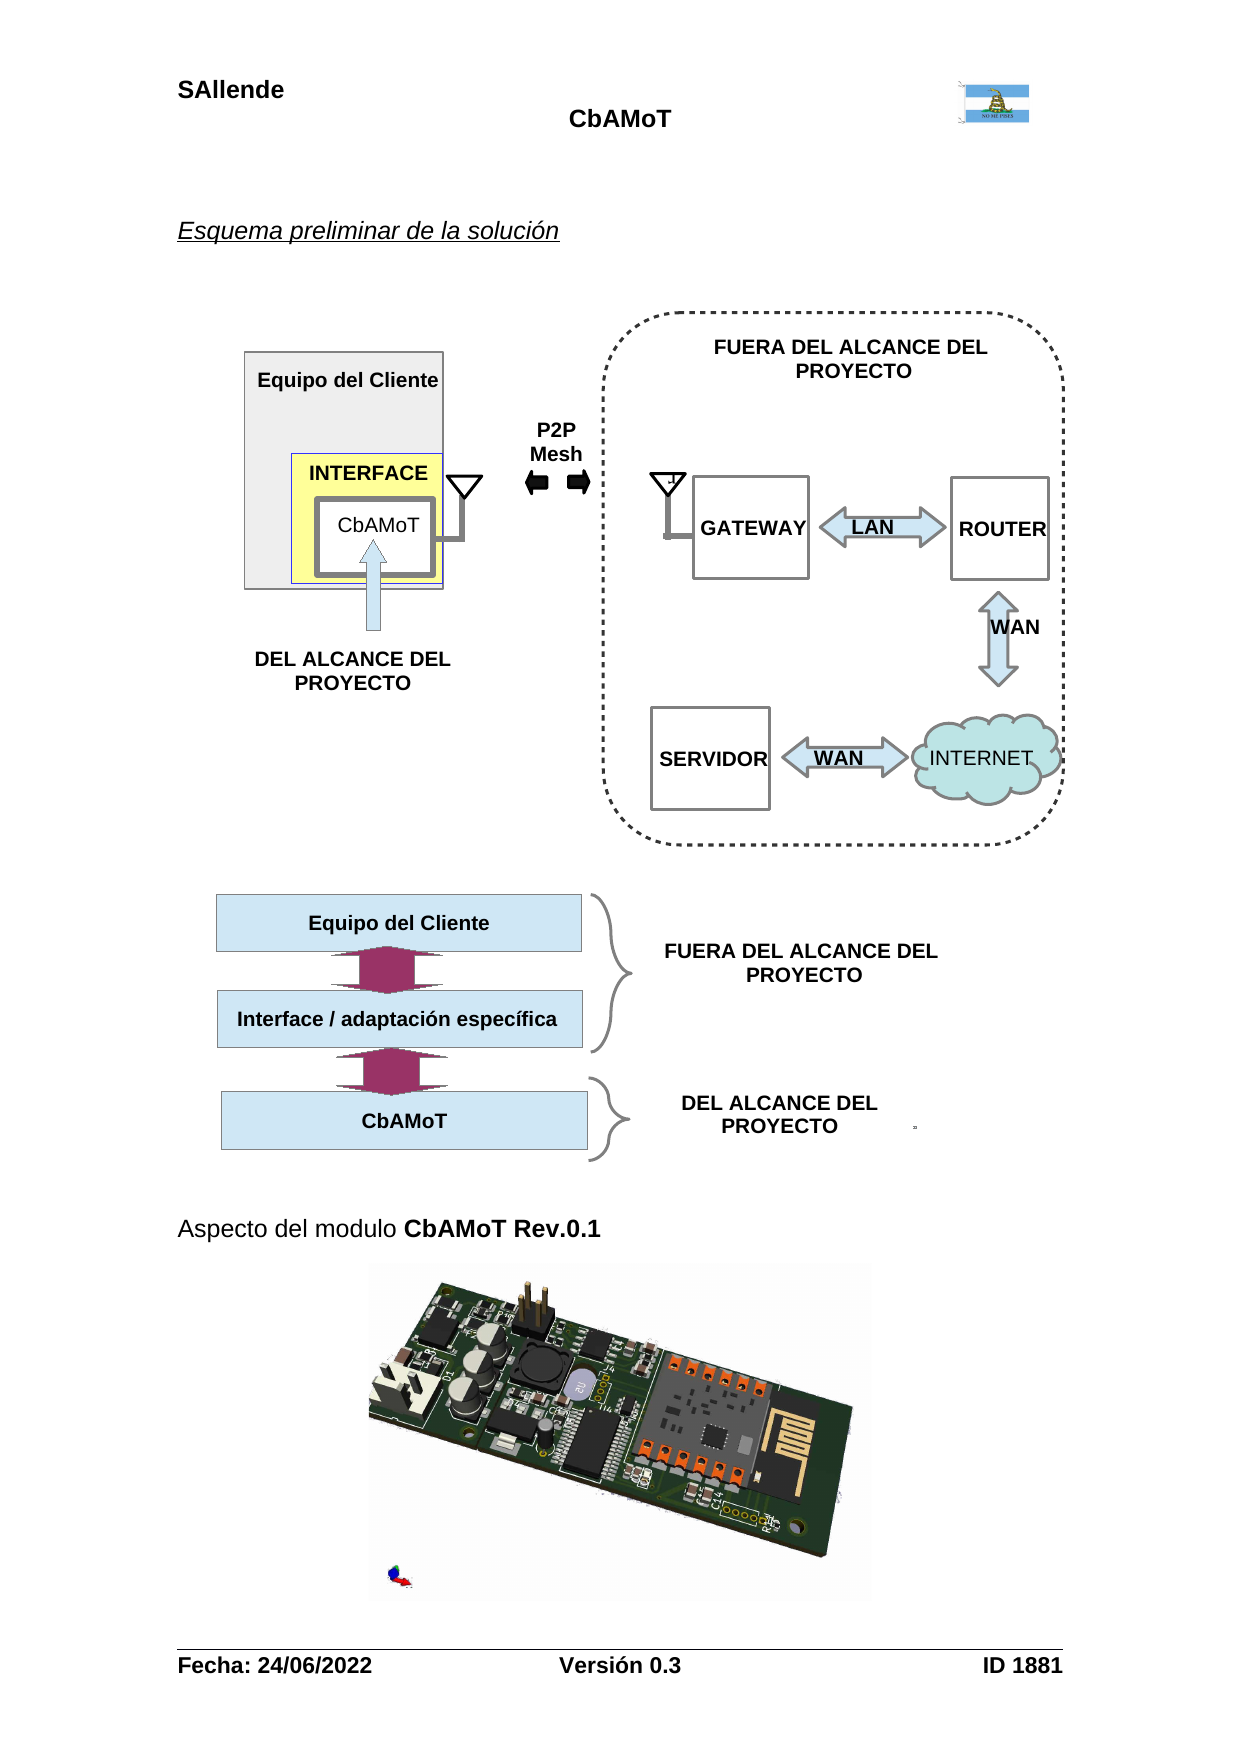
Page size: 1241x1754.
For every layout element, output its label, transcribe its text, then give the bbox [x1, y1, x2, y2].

subtitle Aspecto del modulo CbAMoT Rev.0.1 [177, 1214, 1063, 1242]
picture [368, 1263, 872, 1601]
subtitle Esquema preliminar de la solución [177, 216, 1063, 245]
picture [954, 79, 1033, 126]
